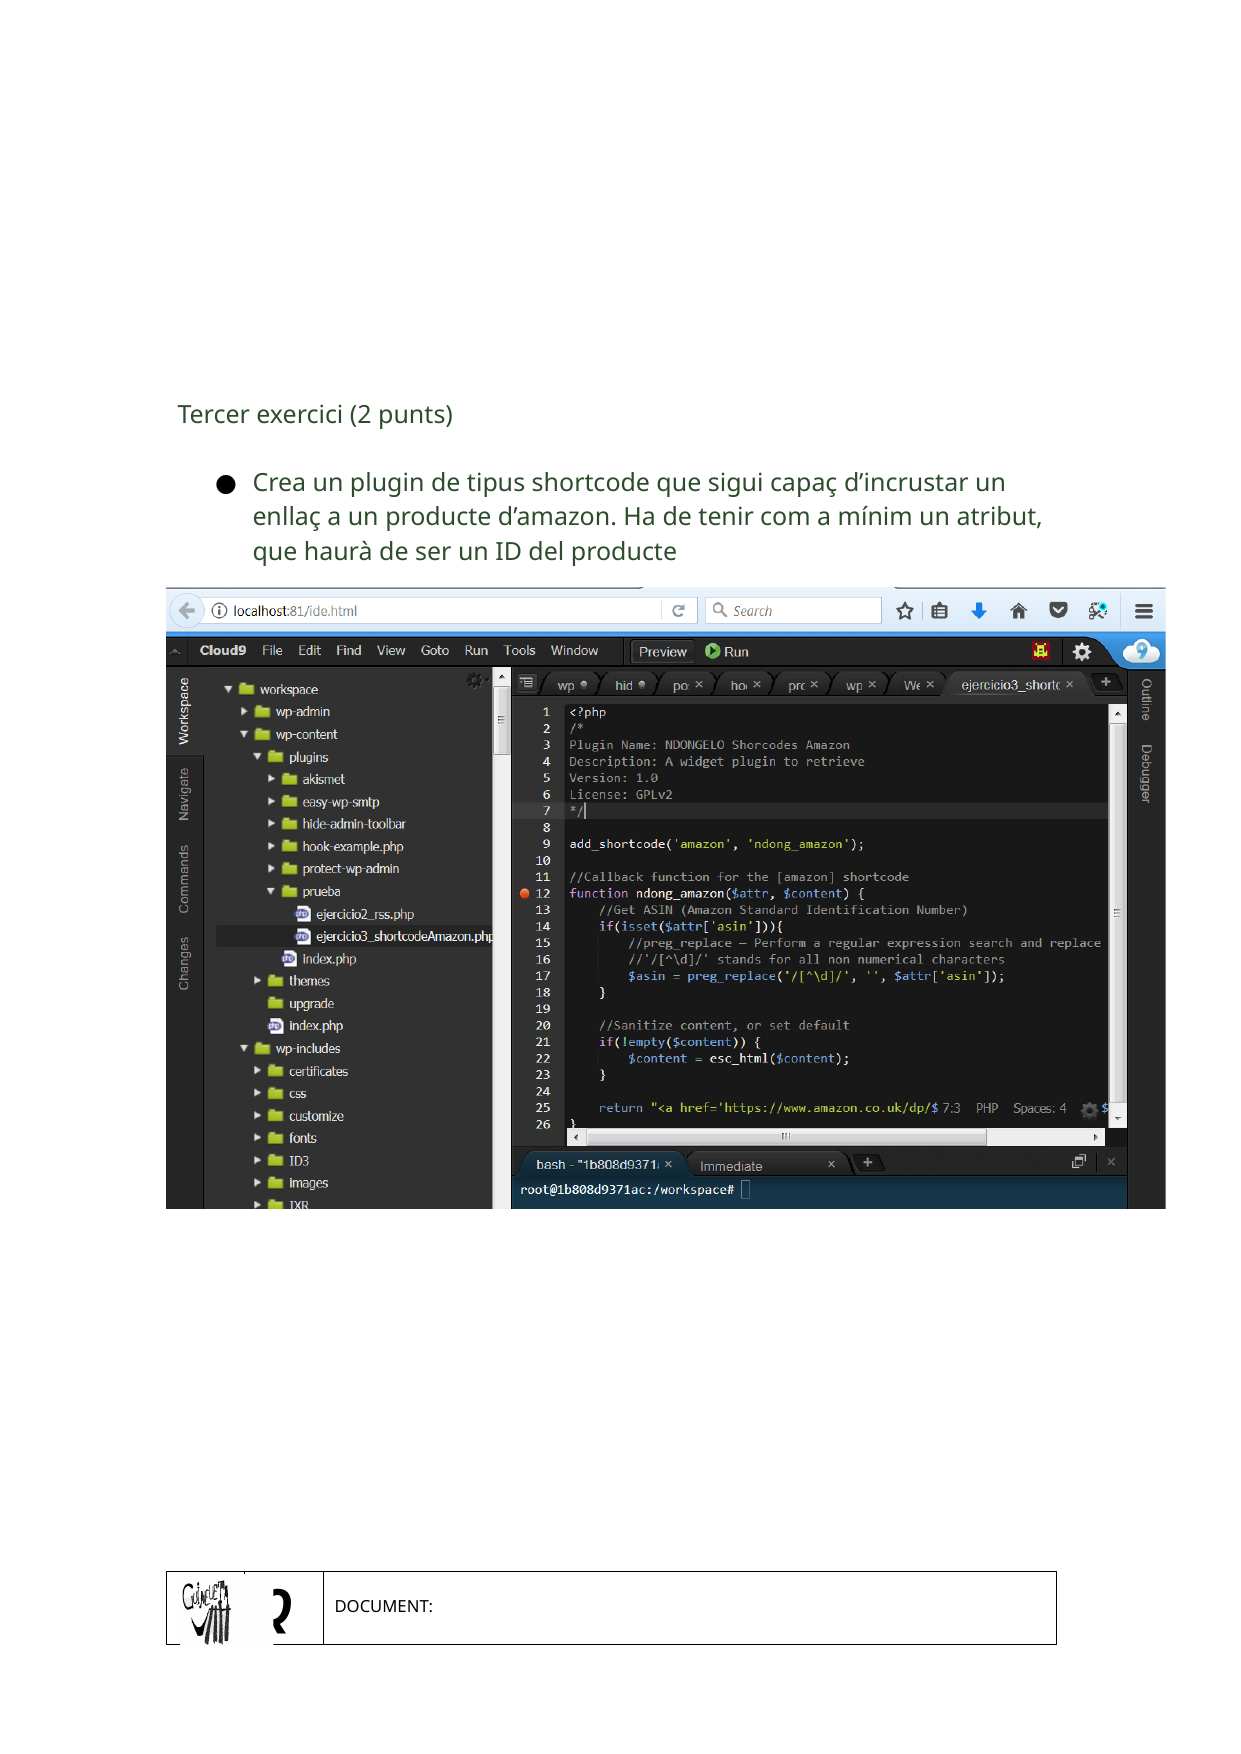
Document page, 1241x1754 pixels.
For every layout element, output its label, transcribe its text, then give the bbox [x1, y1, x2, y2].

list Crea un plugin de tipus shortcode que sigui capaç d’incrustar un enllaç a un producte d’amazon. Ha de tenir com a mínim un atribut, que haurà de ser un ID del producte [215, 465, 1063, 567]
picture [180, 1574, 274, 1649]
text Tercer exercici (2 punts) [177, 397, 1063, 431]
picture [166, 587, 1166, 1209]
